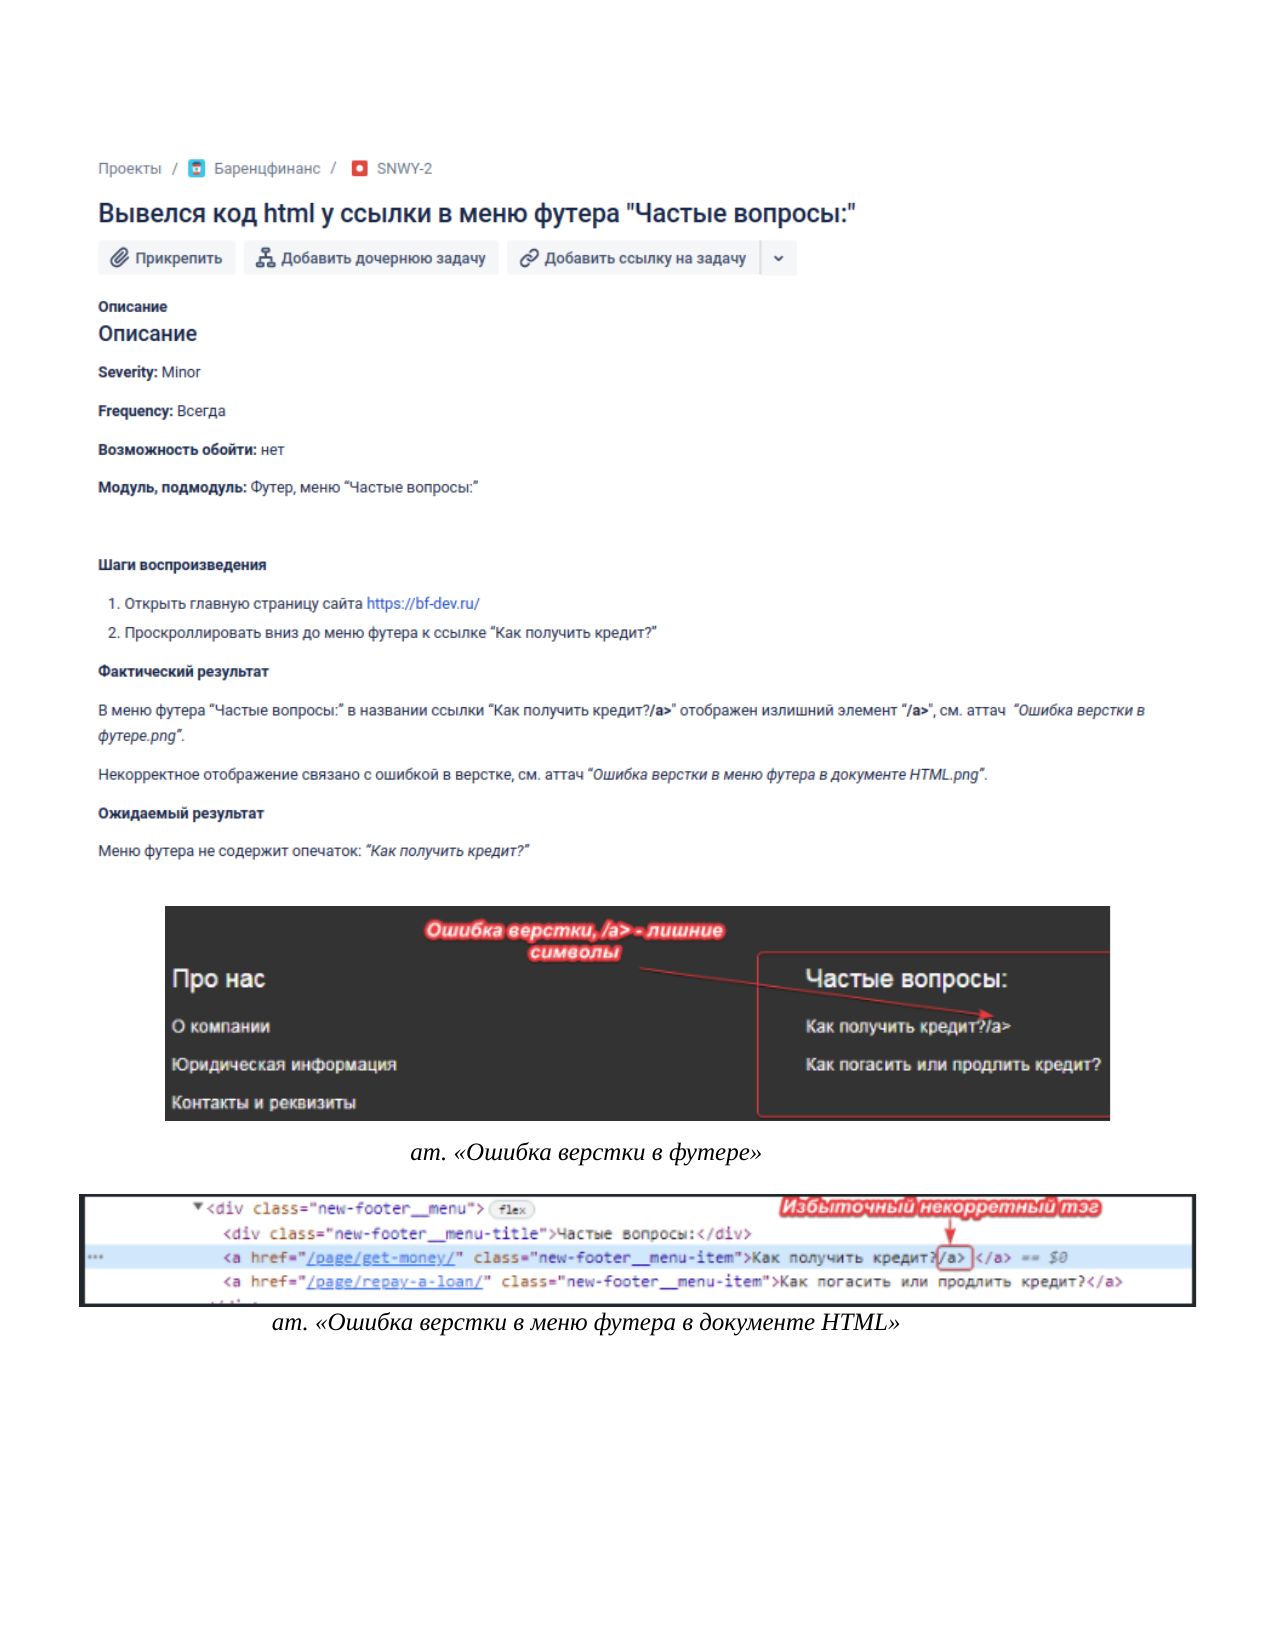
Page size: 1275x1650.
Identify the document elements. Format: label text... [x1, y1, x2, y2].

picture [165, 906, 1111, 1121]
picture [79, 1194, 1197, 1307]
text ат. «Ошибка верстки в меню футера в документе HTML» [18, 1194, 1157, 1335]
text ат. «Ошибка верстки в футере» [18, 1137, 1157, 1165]
picture [67, 146, 1208, 878]
